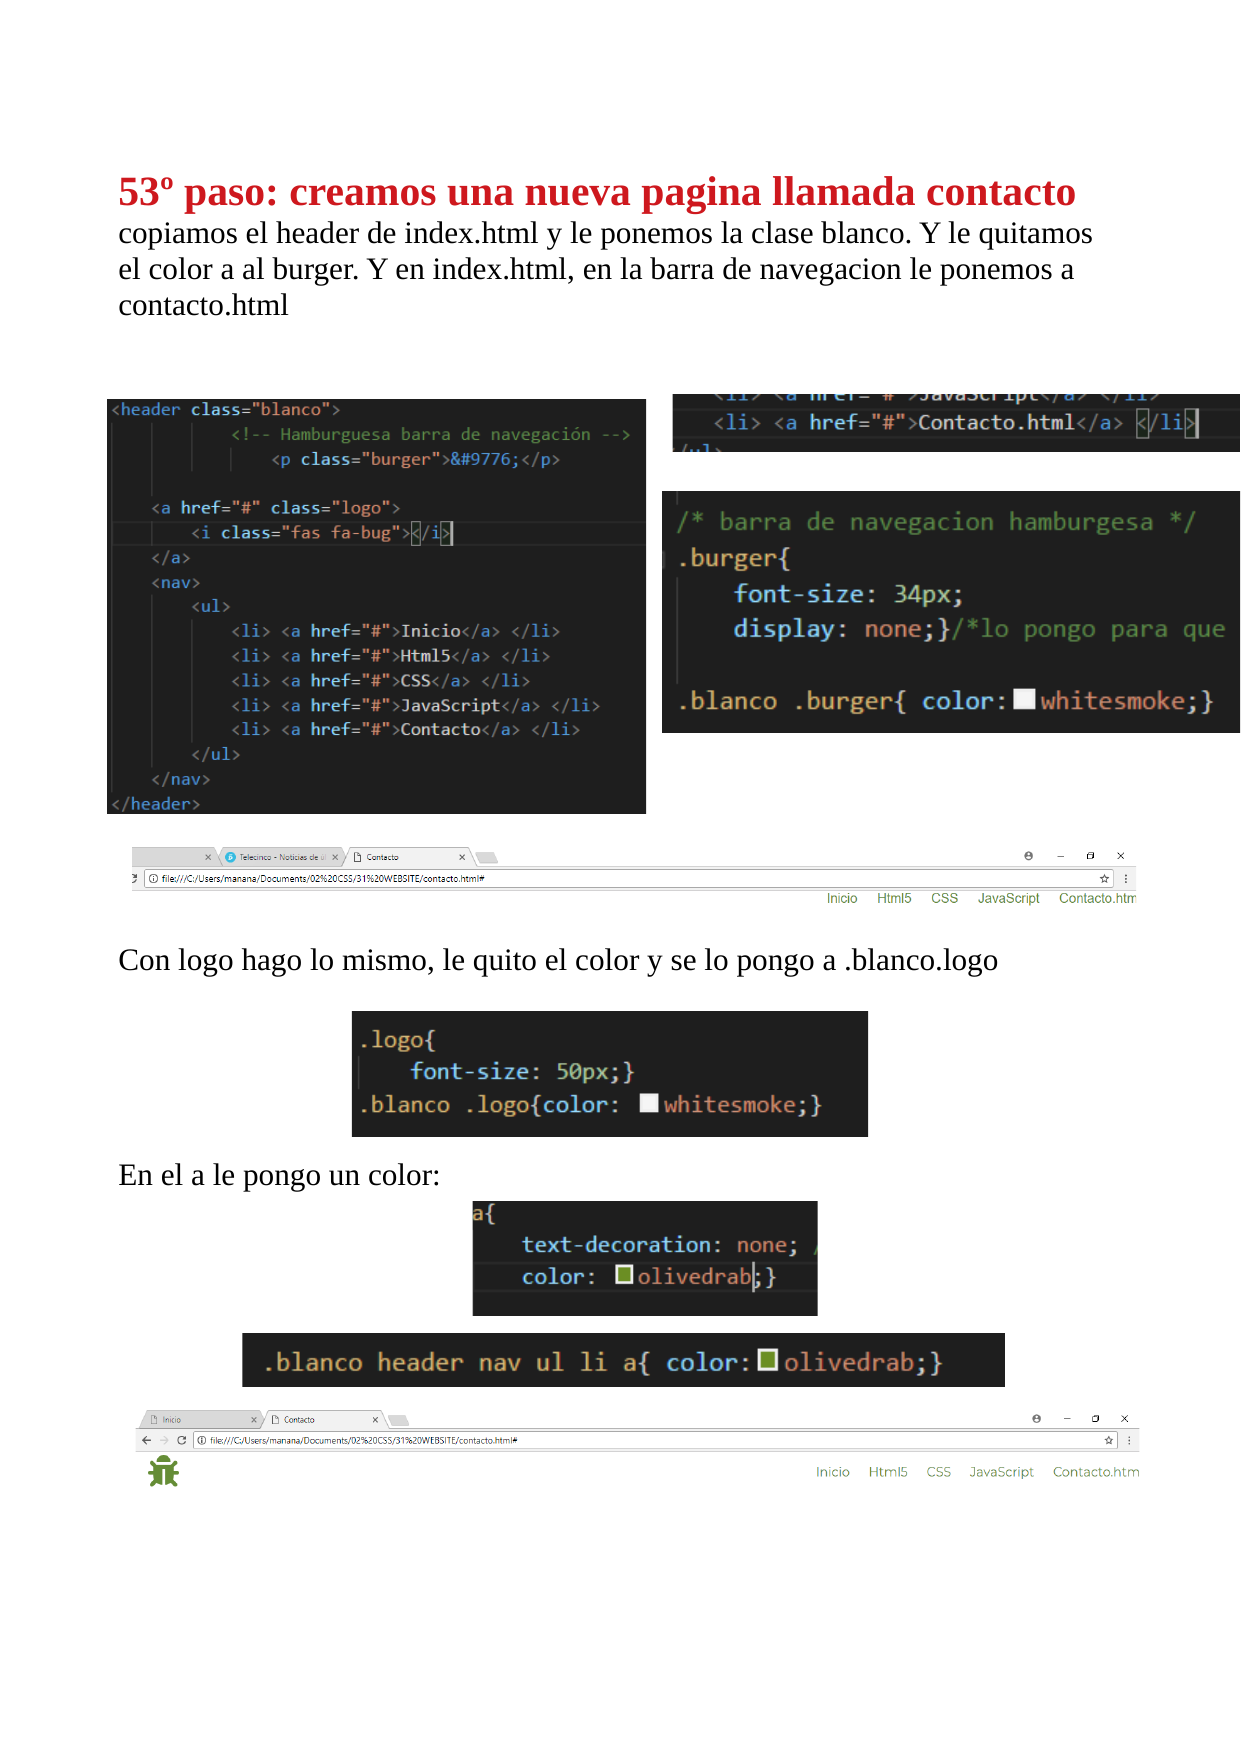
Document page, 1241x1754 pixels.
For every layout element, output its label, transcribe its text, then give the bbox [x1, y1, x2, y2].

picture [472, 1201, 818, 1316]
picture [351, 1011, 869, 1137]
picture [135, 1410, 1140, 1492]
picture [107, 399, 647, 814]
picture [132, 847, 1137, 941]
picture [672, 394, 1240, 452]
picture [662, 491, 1241, 733]
text En el a le pongo un color: [118, 1157, 1122, 1192]
picture [242, 1333, 1005, 1387]
text copiamos el header de index.html y le ponemos la clase blanco. Y le quitamos el color a al burger. Y en index.html, en la barra de navegacion le ponemos a contacto.html [118, 214, 1122, 322]
text Con logo hago lo mismo, le quito el color y se lo pongo a .blanco.logo [118, 825, 1122, 977]
text 53º paso: creamos una nueva pagina llamada contacto [118, 166, 1122, 214]
